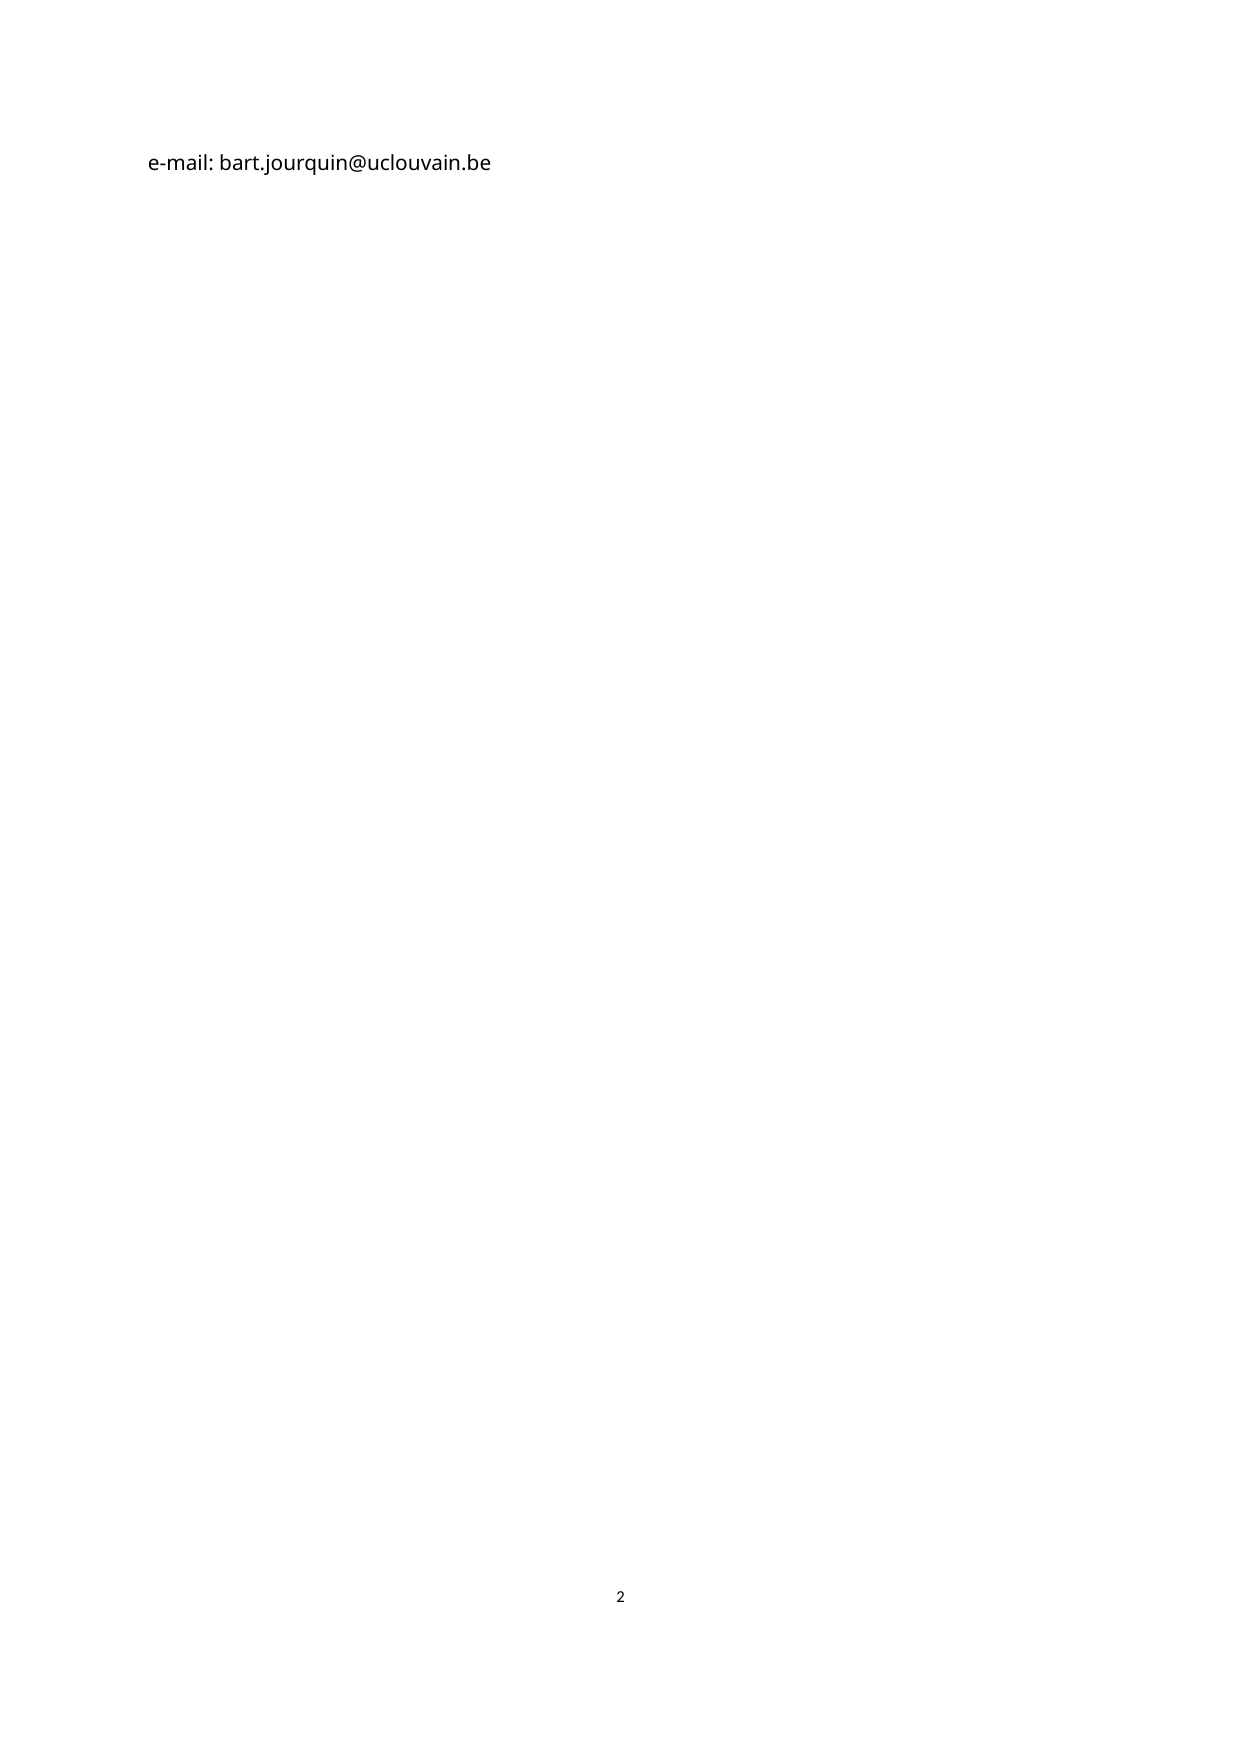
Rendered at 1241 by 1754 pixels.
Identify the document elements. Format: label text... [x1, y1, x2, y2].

text e-mail: bart.jourquin@uclouvain.be [148, 148, 1093, 176]
